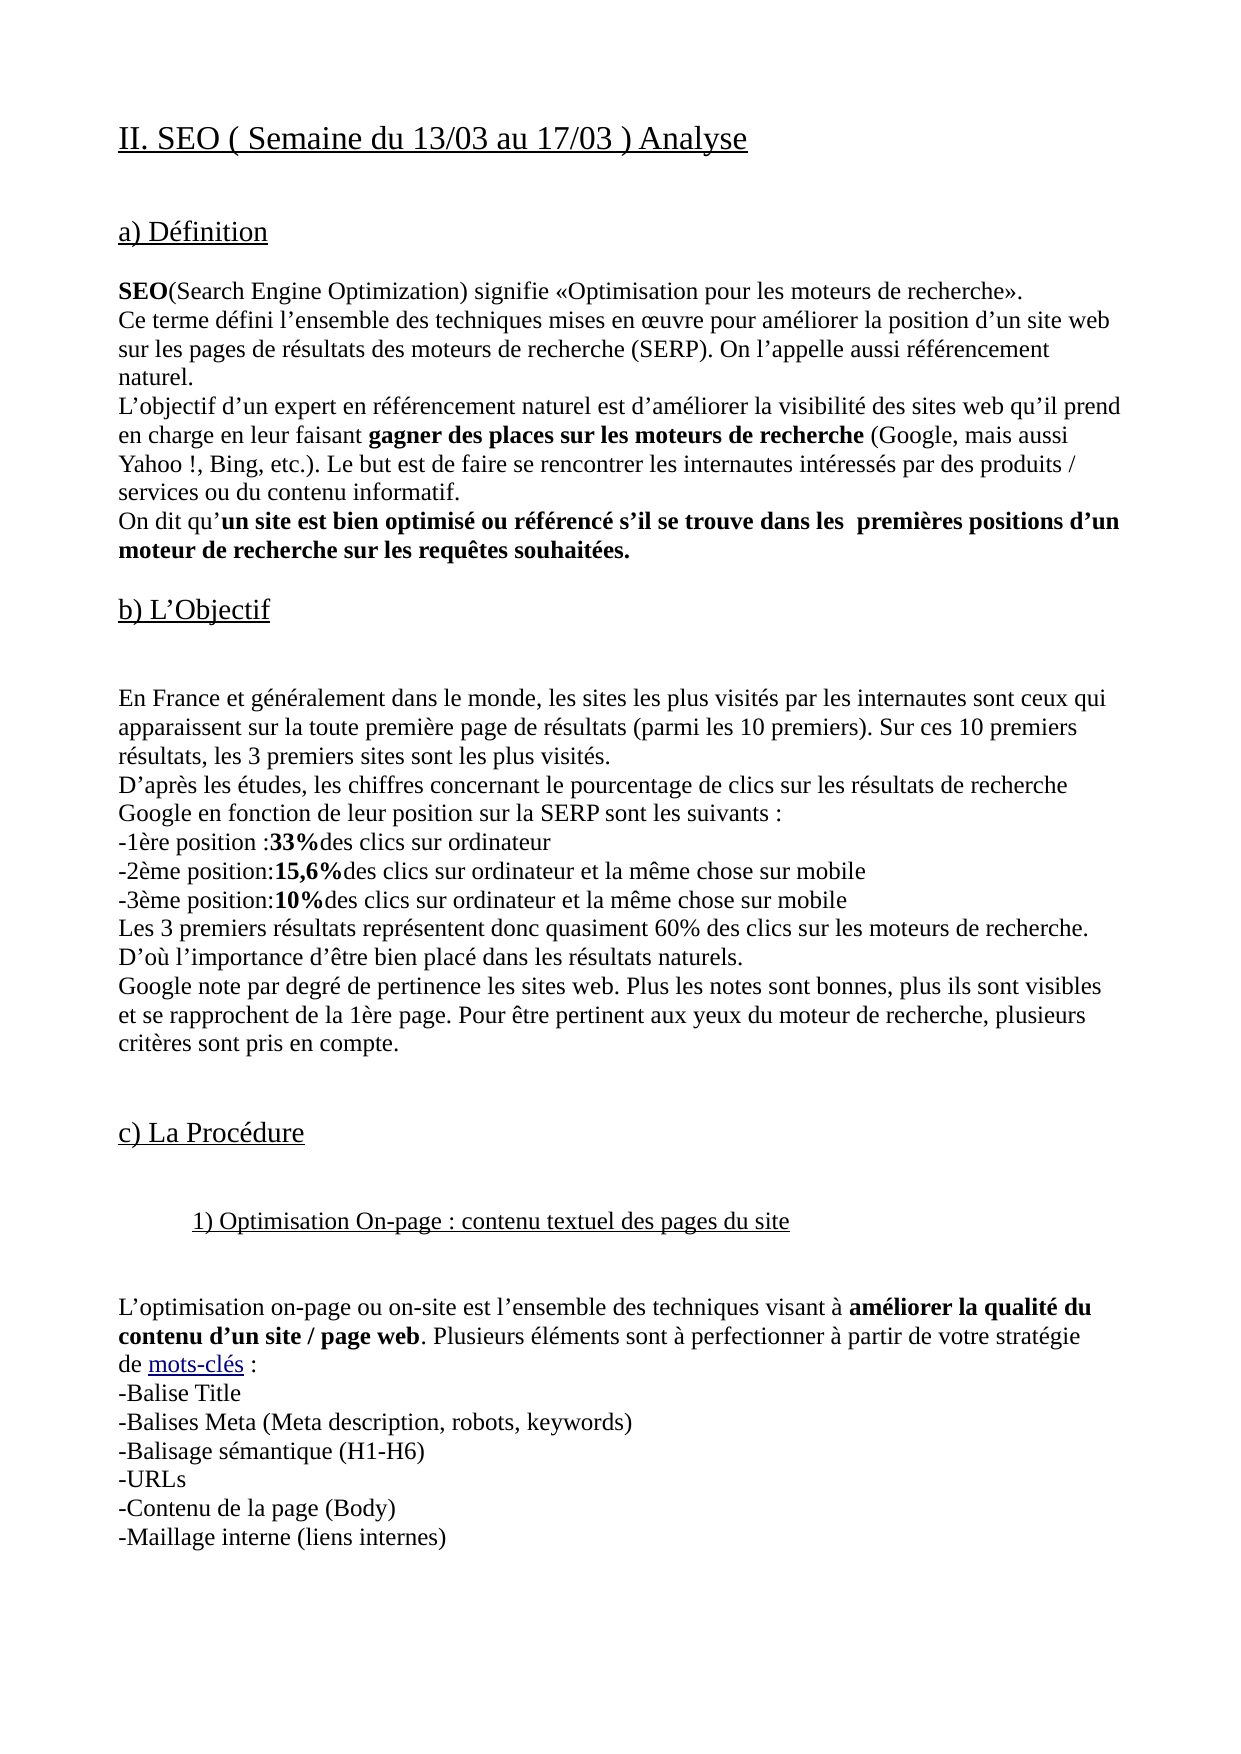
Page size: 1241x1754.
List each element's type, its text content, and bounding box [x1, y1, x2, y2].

list -Maillage interne (liens internes) [118, 1522, 1122, 1551]
text SEO(Search Engine Optimization) signifie «Optimisation pour les moteurs de recherche». [118, 276, 1122, 305]
text II. SEO ( Semaine du 13/03 au 17/03 ) Analyse [118, 118, 1122, 156]
list -Balisage sémantique (H1-H6) [118, 1436, 1122, 1464]
text L’optimisation on-page ou on-site est l’ensemble des techniques visant à améliorer la qualité du contenu d’un site / page web. Plusieurs éléments sont à perfectionner à partir de votre stratégie de mots-clés : [118, 1292, 1122, 1378]
text En France et généralement dans le monde, les sites les plus visités par les internautes sont ceux qui apparaissent sur la toute première page de résultats (parmi les 10 premiers). Sur ces 10 premiers résultats, les 3 premiers sites sont les plus visités. [118, 683, 1122, 770]
text c) La Procédure [118, 1115, 1122, 1148]
text D’après les études, les chiffres concernant le pourcentage de clics sur les résultats de recherche Google en fonction de leur position sur la SERP sont les suivants : [118, 770, 1122, 827]
text Les 3 premiers résultats représentent donc quasiment 60% des clics sur les moteurs de recherche. D’où l’importance d’être bien placé dans les résultats naturels. [118, 913, 1122, 971]
text b) L’Objectif [118, 592, 1122, 626]
list -1ère position :33%des clics sur ordinateur [118, 827, 1122, 856]
text Ce terme défini l’ensemble des techniques mises en œuvre pour améliorer la position d’un site web sur les pages de résultats des moteurs de recherche (SERP). On l’appelle aussi référencement naturel. [118, 305, 1122, 391]
list -2ème position:15,6%des clics sur ordinateur et la même chose sur mobile [118, 856, 1122, 885]
list -Balise Title [118, 1378, 1122, 1407]
list -Balises Meta (Meta description, robots, keywords) [118, 1407, 1122, 1436]
list -Contenu de la page (Body) [118, 1493, 1122, 1522]
text Google note par degré de pertinence les sites web. Plus les notes sont bonnes, plus ils sont visibles et se rapprochent de la 1ère page. Pour être pertinent aux yeux du moteur de recherche, plusieurs critères sont pris en compte. [118, 971, 1122, 1057]
text 1) Optimisation On-page : contenu textuel des pages du site [118, 1206, 1122, 1234]
list -URLs [118, 1464, 1122, 1493]
text On dit qu’un site est bien optimisé ou référencé s’il se trouve dans les premières positions d’un moteur de recherche sur les requêtes souhaitées. [118, 506, 1122, 564]
list -3ème position:10%des clics sur ordinateur et la même chose sur mobile [118, 885, 1122, 913]
text a) Définition [118, 214, 1122, 247]
text L’objectif d’un expert en référencement naturel est d’améliorer la visibilité des sites web qu’il prend en charge en leur faisant gagner des places sur les moteurs de recherche (Google, mais aussi Yahoo !, Bing, etc.). Le but est de faire se rencontrer les internautes intéressés par des produits / services ou du contenu informatif. [118, 391, 1122, 506]
